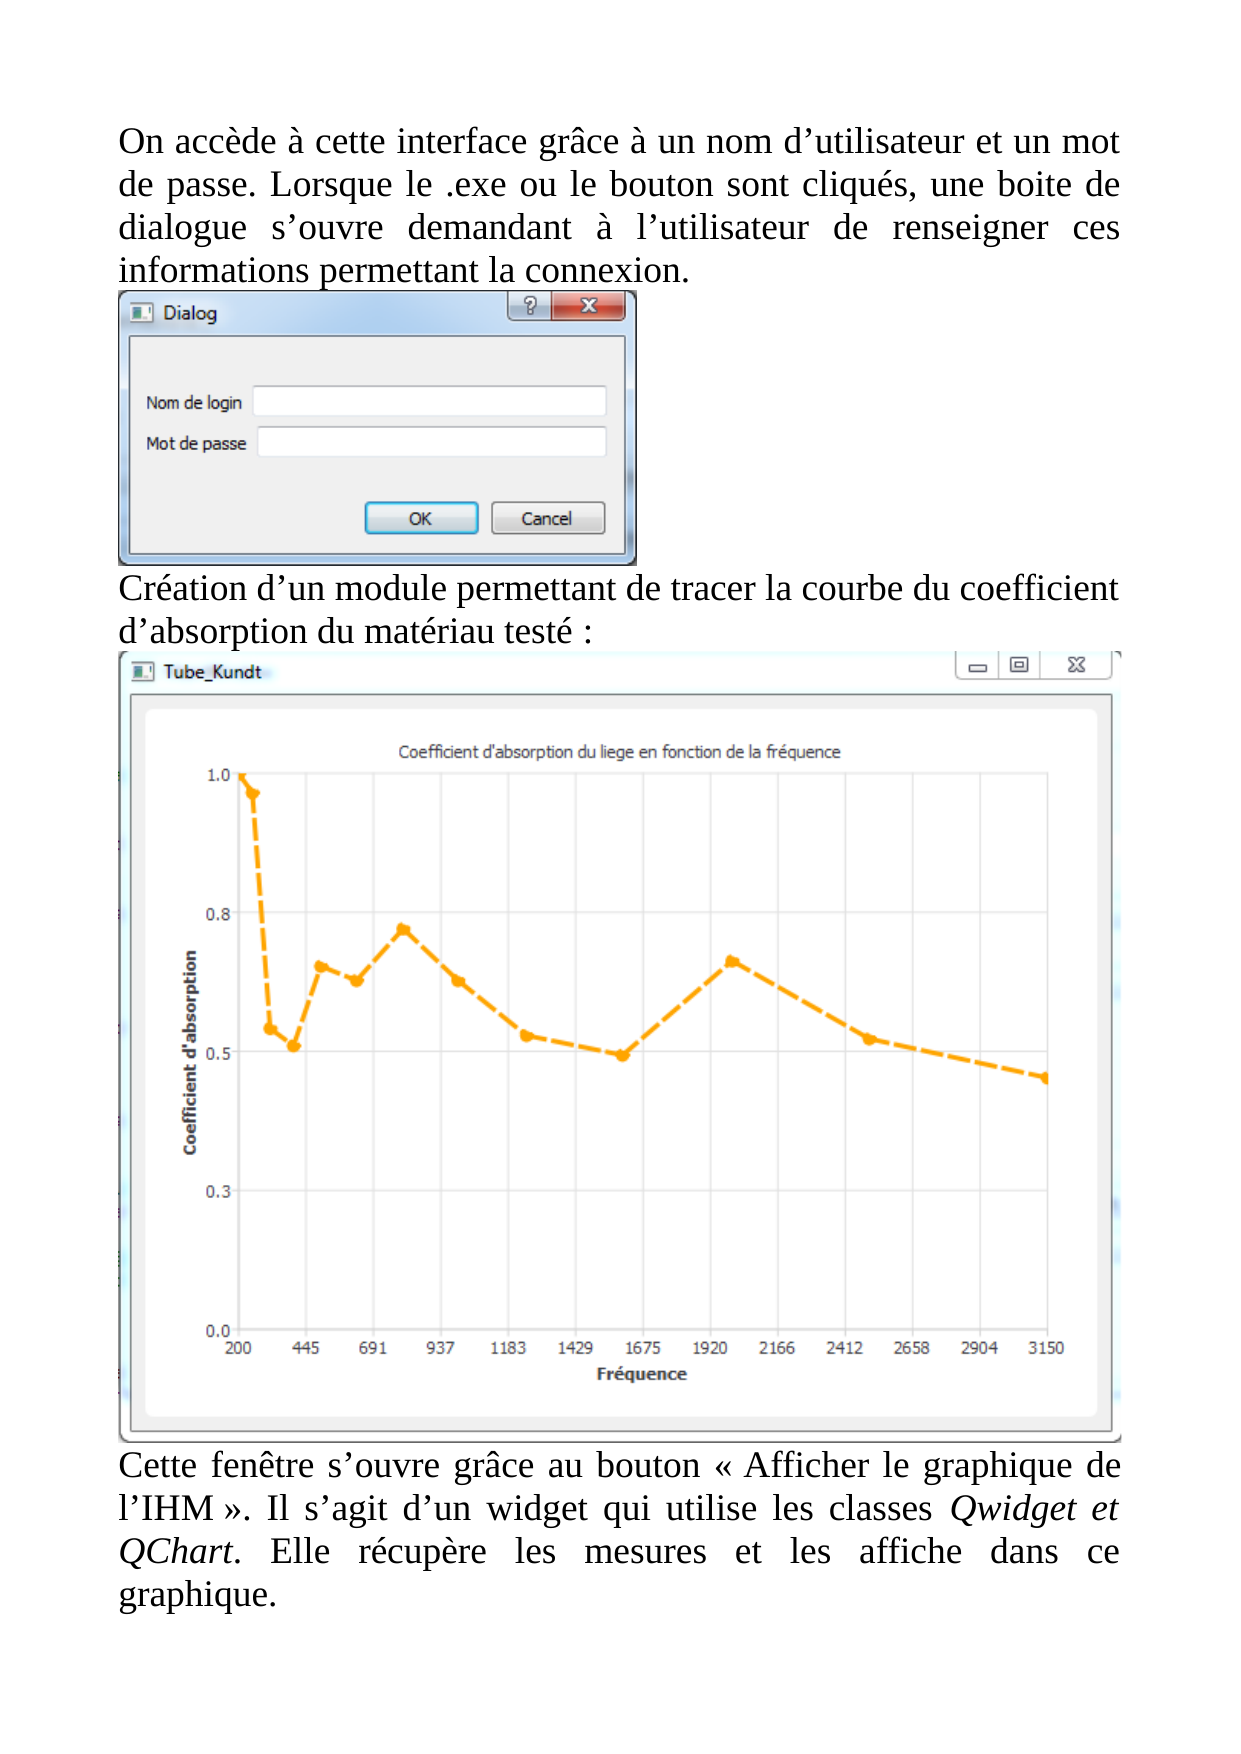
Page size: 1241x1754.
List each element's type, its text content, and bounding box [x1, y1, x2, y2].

text Création d’un module permettant de tracer la courbe du coefficient d’absorption du matériau testé : [118, 566, 1122, 651]
picture [118, 290, 637, 566]
text Cette fenêtre s’ouvre grâce au bouton « Afficher le graphique de l’IHM ». Il s’agit d’un widget qui utilise les classes Qwidget et QChart. Elle récupère les mesures et les affiche dans ce graphique. [118, 1443, 1122, 1615]
text On accède à cette interface grâce à un nom d’utilisateur et un mot de passe. Lorsque le .exe ou le bouton sont cliqués, une boite de dialogue s’ouvre demandant à l’utilisateur de renseigner ces informations permettant la connexion. [118, 118, 1122, 291]
picture [118, 651, 1122, 1443]
